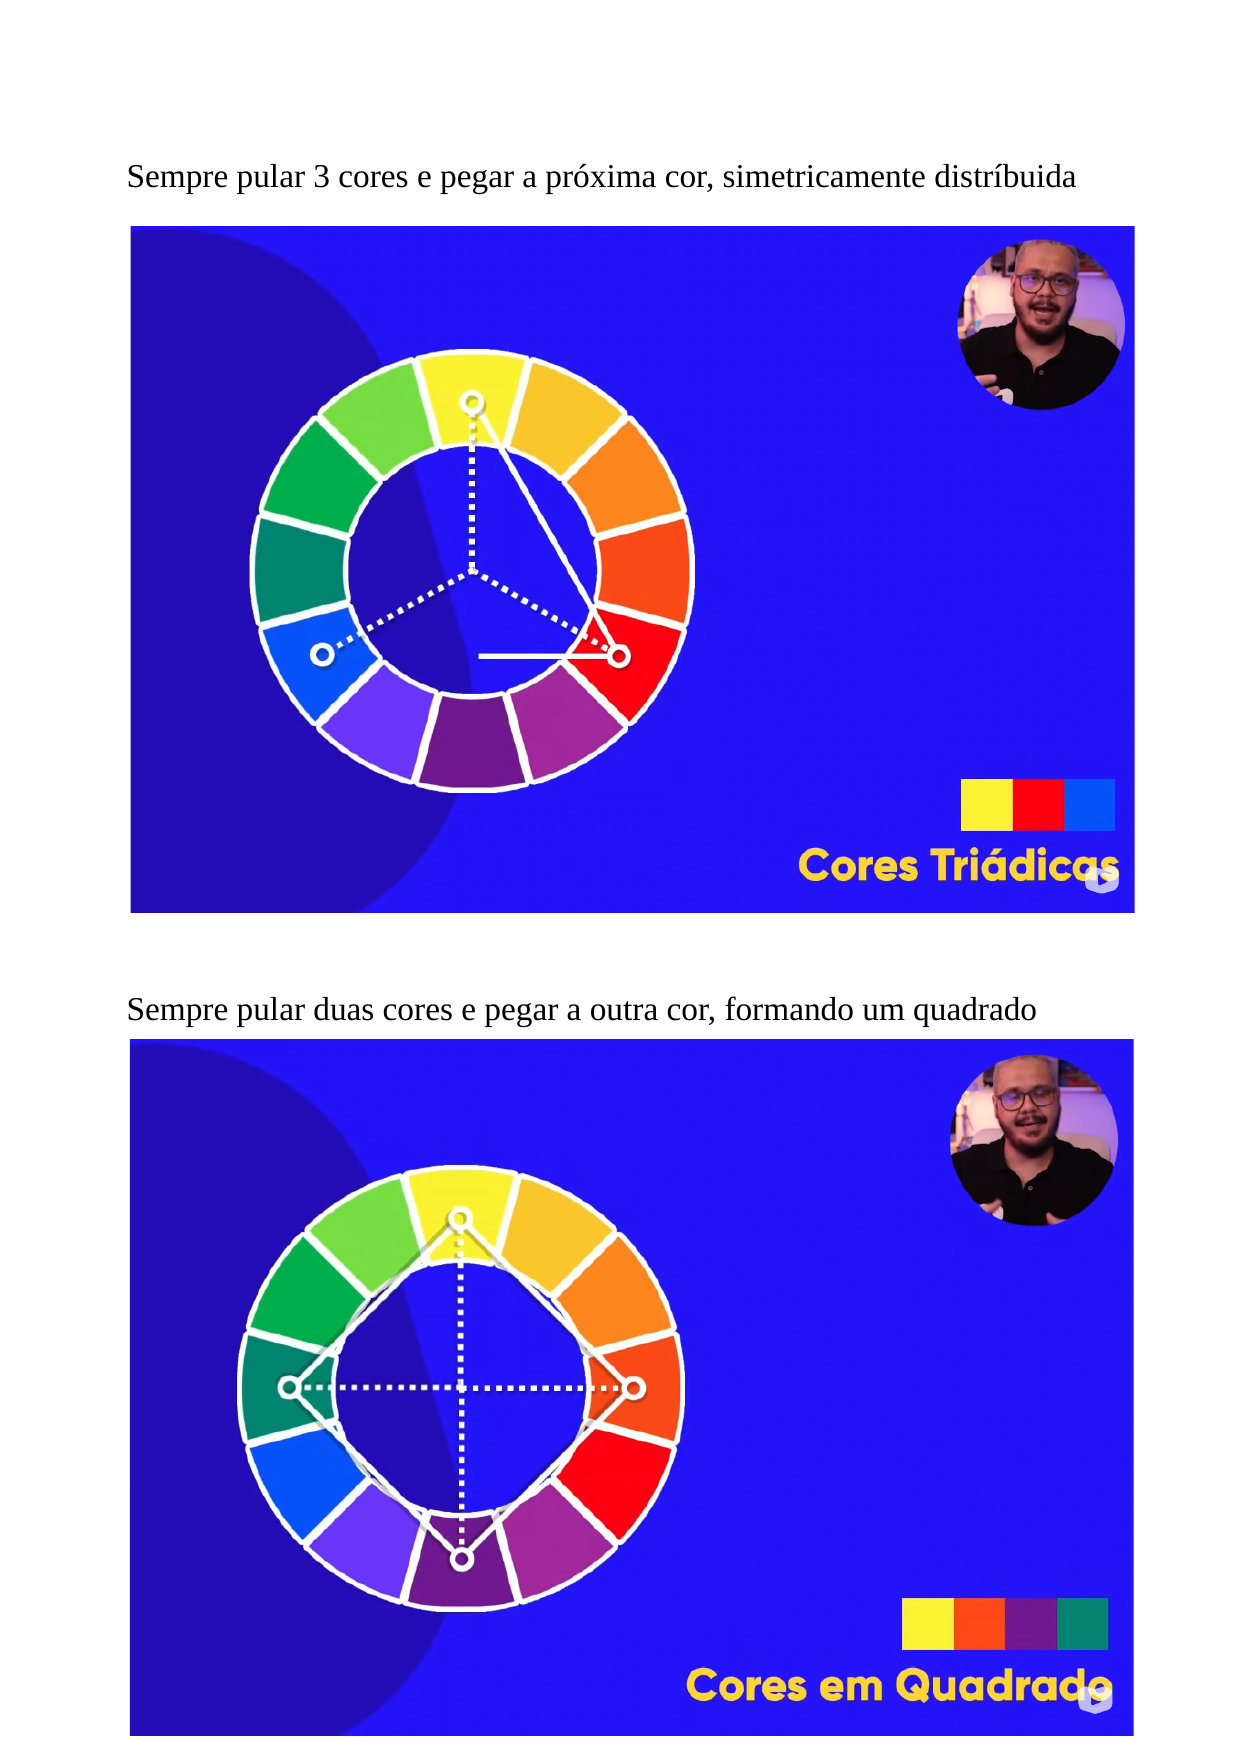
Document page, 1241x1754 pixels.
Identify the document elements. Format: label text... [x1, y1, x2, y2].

picture [130, 226, 1135, 913]
picture [129, 1039, 1134, 1736]
text Sempre pular duas cores e pegar a outra cor, formando um quadrado [118, 989, 1122, 1028]
text Sempre pular 3 cores e pegar a próxima cor, simetricamente distríbuida [118, 156, 1122, 195]
